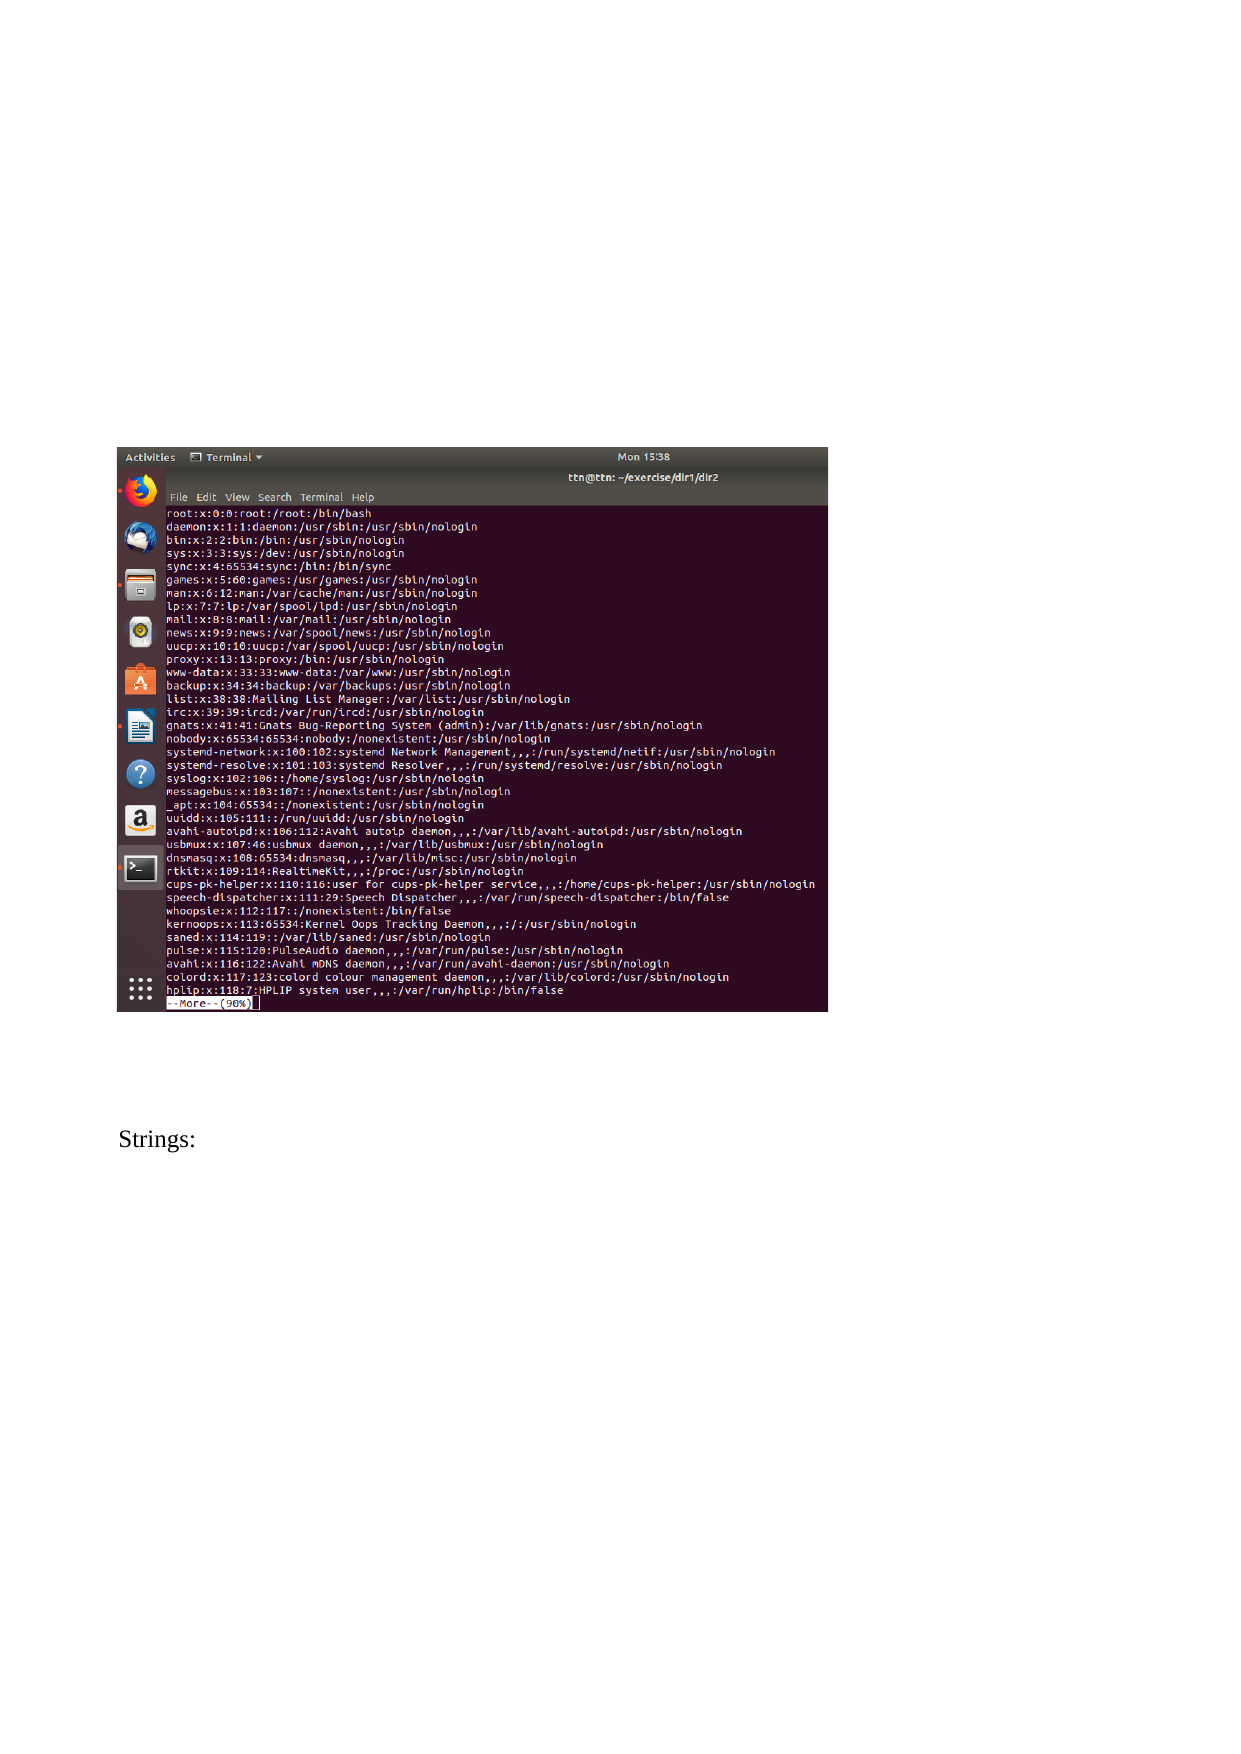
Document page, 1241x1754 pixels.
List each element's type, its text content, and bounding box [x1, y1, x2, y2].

picture [116, 447, 829, 1012]
text Strings: [118, 1124, 1122, 1153]
